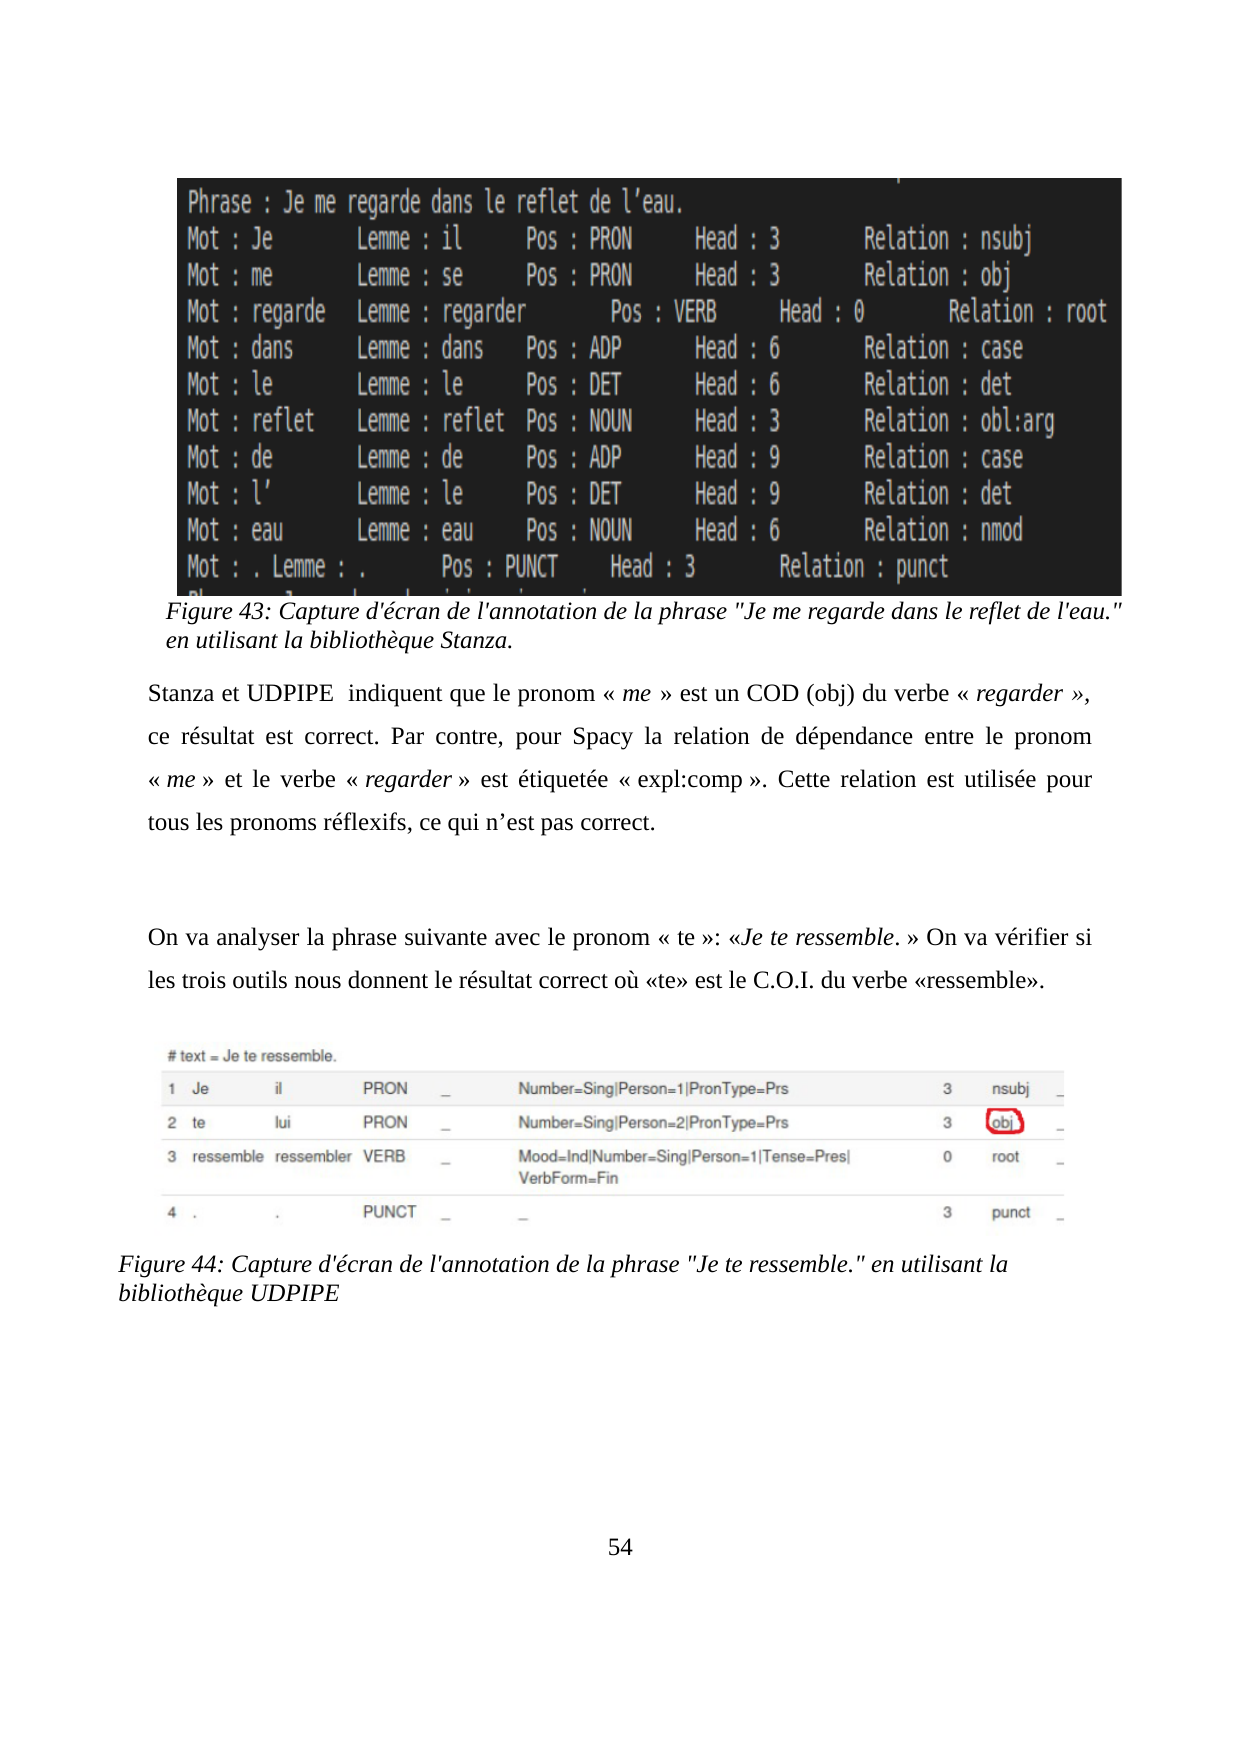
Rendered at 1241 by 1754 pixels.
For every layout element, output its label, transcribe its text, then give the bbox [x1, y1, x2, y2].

text On va analyser la phrase suivante avec le pronom « te »: «Je te ressemble. » On va vérifier si les trois outils nous donnent le résultat correct où «te» est le C.O.I. du verbe «ressemble». [148, 922, 1092, 994]
picture [177, 178, 1122, 596]
picture [147, 1035, 1093, 1249]
text Figure 44: Capture d'écran de l'annotation de la phrase "Je te ressemble." en utilisant la bibliothèque UDPIPE [118, 1036, 1122, 1307]
text Stanza et UDPIPE indiquent que le pronom « me » est un COD (obj) du verbe « regarder », ce résultat est correct. Par contre, pour Spacy la relation de dépendance entre le pronom « me » et le verbe « regarder » est étiquetée « expl:comp ». Cette relation est utilisée pour tous les pronoms réflexifs, ce qui n’est pas correct. [148, 148, 1133, 836]
text Figure 43: Capture d'écran de l'annotation de la phrase "Je me regarde dans le reflet de l'eau." en utilisant la bibliothèque Stanza. [166, 178, 1133, 653]
